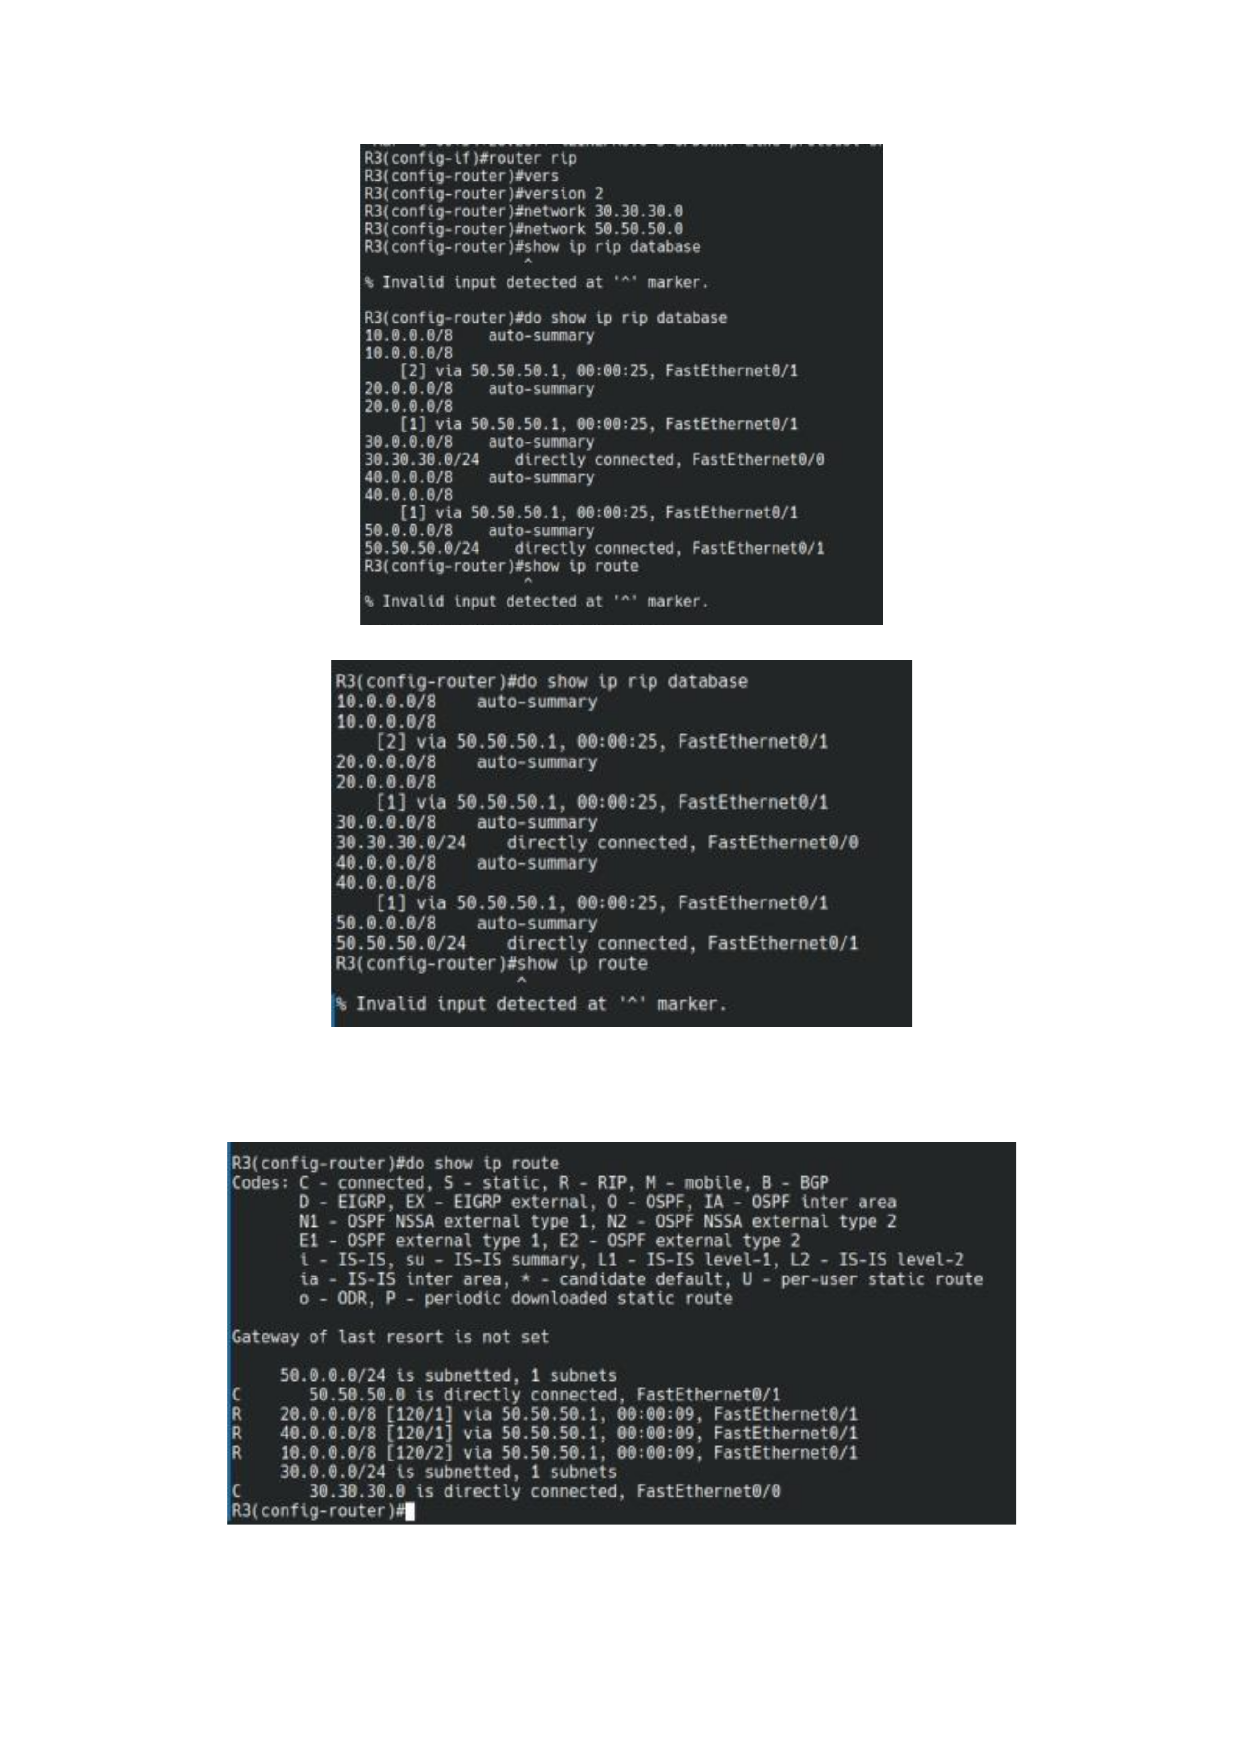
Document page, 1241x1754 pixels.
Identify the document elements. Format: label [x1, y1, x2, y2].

picture [224, 1142, 791, 1526]
picture [328, 660, 493, 1027]
picture [357, 144, 510, 625]
